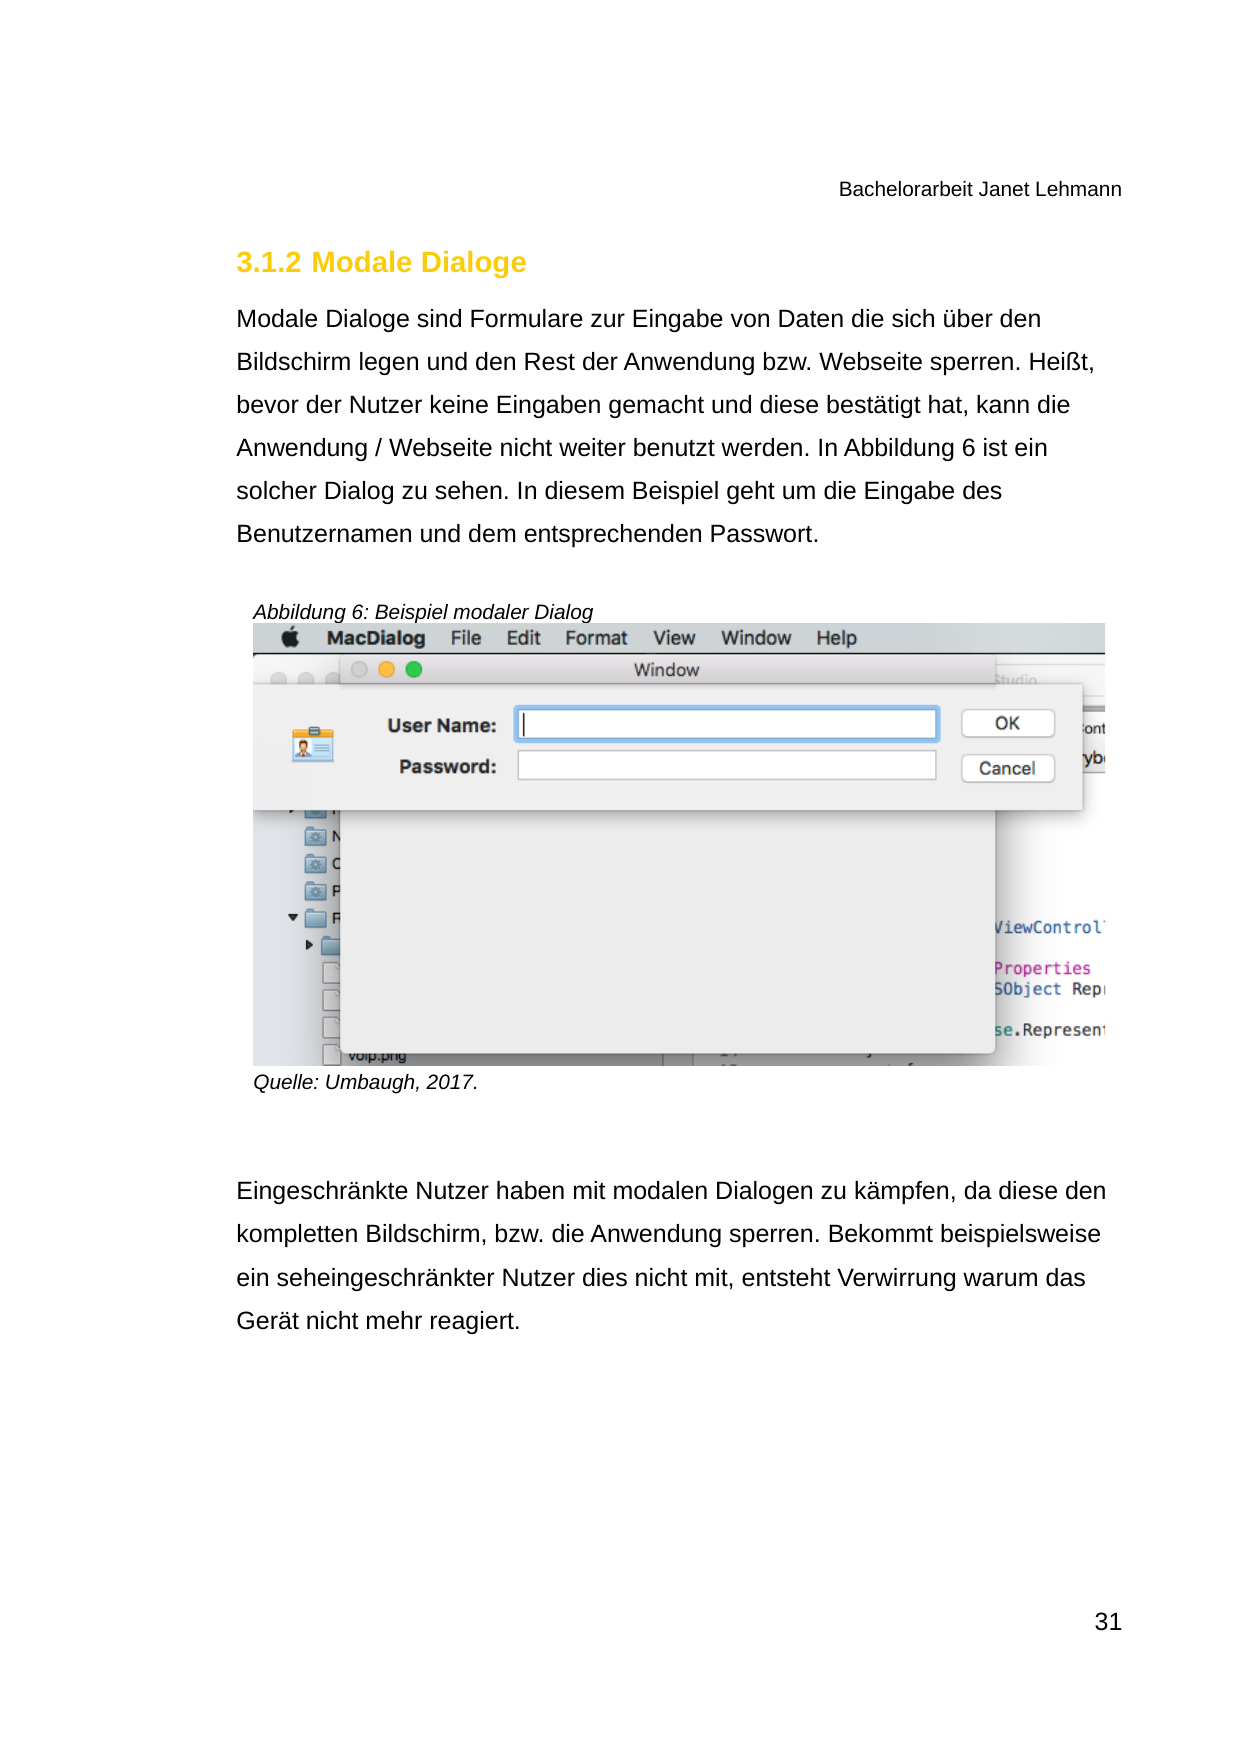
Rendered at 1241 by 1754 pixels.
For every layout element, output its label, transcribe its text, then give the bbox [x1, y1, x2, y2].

text Abbildung 6: Beispiel modaler Dialog [253, 600, 1105, 623]
picture [253, 623, 1106, 1066]
text Eingeschränkte Nutzer haben mit modalen Dialogen zu kämpfen, da diese den kompletten Bildschirm, bzw. die Anwendung sperren. Bekommt beispielsweise ein seheingeschränkter Nutzer dies nicht mit, entsteht Verwirrung warum das Gerät nicht mehr reagiert. [236, 1176, 1122, 1334]
text [253, 587, 1105, 600]
text Modale Dialoge sind Formulare zur Eingabe von Daten die sich über den Bildschirm legen und den Rest der Anwendung bzw. Webseite sperren. Heißt, bevor der Nutzer keine Eingaben gemacht und diese bestätigt hat, kann die Anwendung / Webseite nicht weiter benutzt werden. In Abbildung 6 ist ein solcher Dialog zu sehen. In diesem Beispiel geht um die Eingabe des Benutzernamen und dem entsprechenden Passwort. [236, 304, 1122, 548]
text Quelle: Umbaugh, 2017. [253, 1066, 1105, 1094]
subtitle Modale Dialoge [236, 245, 1122, 279]
